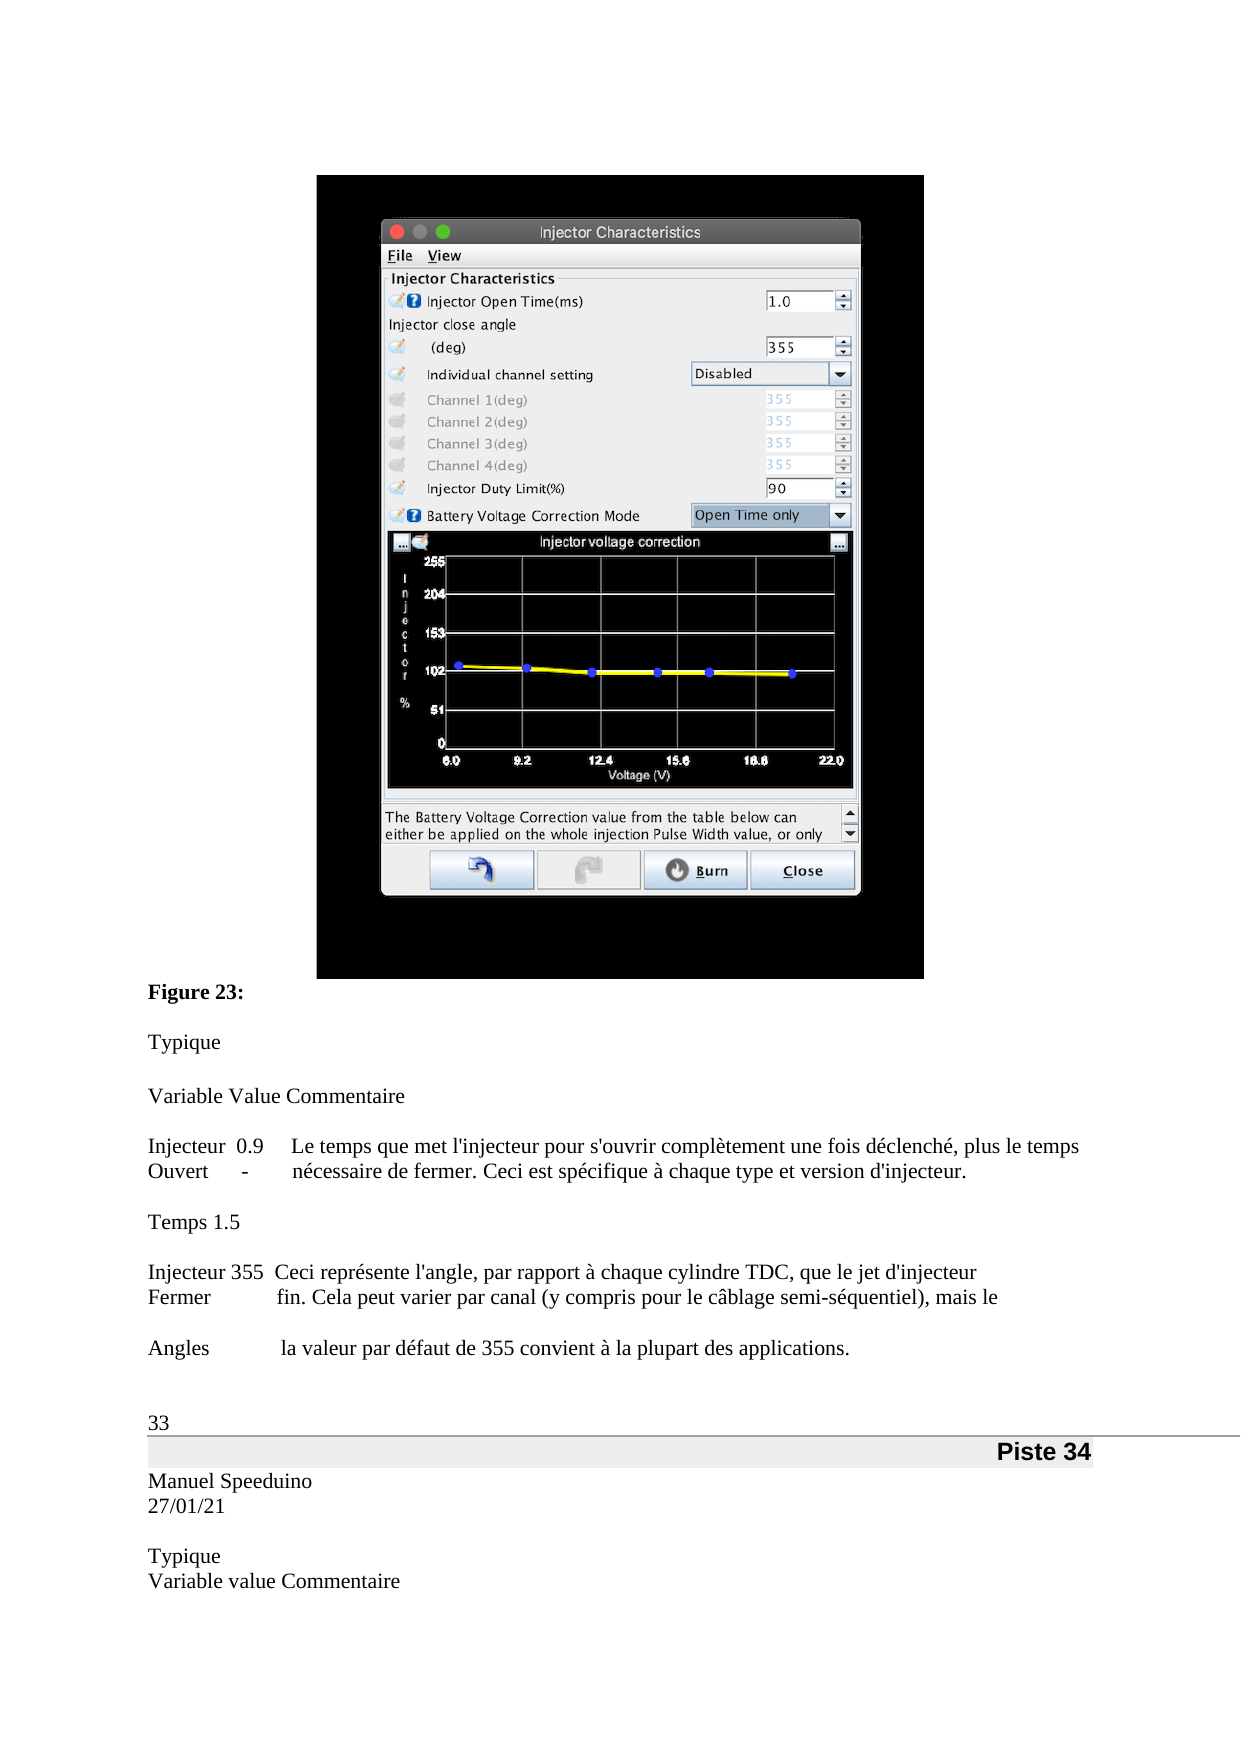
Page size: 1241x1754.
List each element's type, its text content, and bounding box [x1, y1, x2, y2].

text Typique [148, 1029, 1093, 1054]
text Typique [148, 1543, 1093, 1568]
text Injecteur 355 Ceci représente l'angle, par rapport à chaque cylindre TDC, que le jet d'injecteur [148, 1259, 1093, 1284]
text Variable value Commentaire [148, 1568, 1093, 1594]
text Manuel Speeduino [148, 1468, 1093, 1493]
text 27/01/21 [148, 1493, 1093, 1518]
text Angles la valeur par défaut de 355 convient à la plupart des applications. [148, 1335, 1093, 1360]
table_header Piste 34 [148, 1437, 1093, 1468]
text 33 [148, 1410, 1093, 1435]
text Temps 1.5 [148, 1209, 1093, 1234]
text Ouvert - nécessaire de fermer. Ceci est spécifique à chaque type et version d'injecteur. [148, 1158, 1093, 1183]
text Variable Value Commentaire [148, 1083, 1093, 1108]
text Fermer fin. Cela peut varier par canal (y compris pour le câblage semi-séquentiel), mais le [148, 1284, 1093, 1309]
text Figure 23: Caractéristiques de l'injecteur [148, 979, 1093, 1004]
text Injecteur 0.9 Le temps que met l'injecteur pour s'ouvrir complètement une fois déclenché, plus le temps [148, 1133, 1093, 1158]
